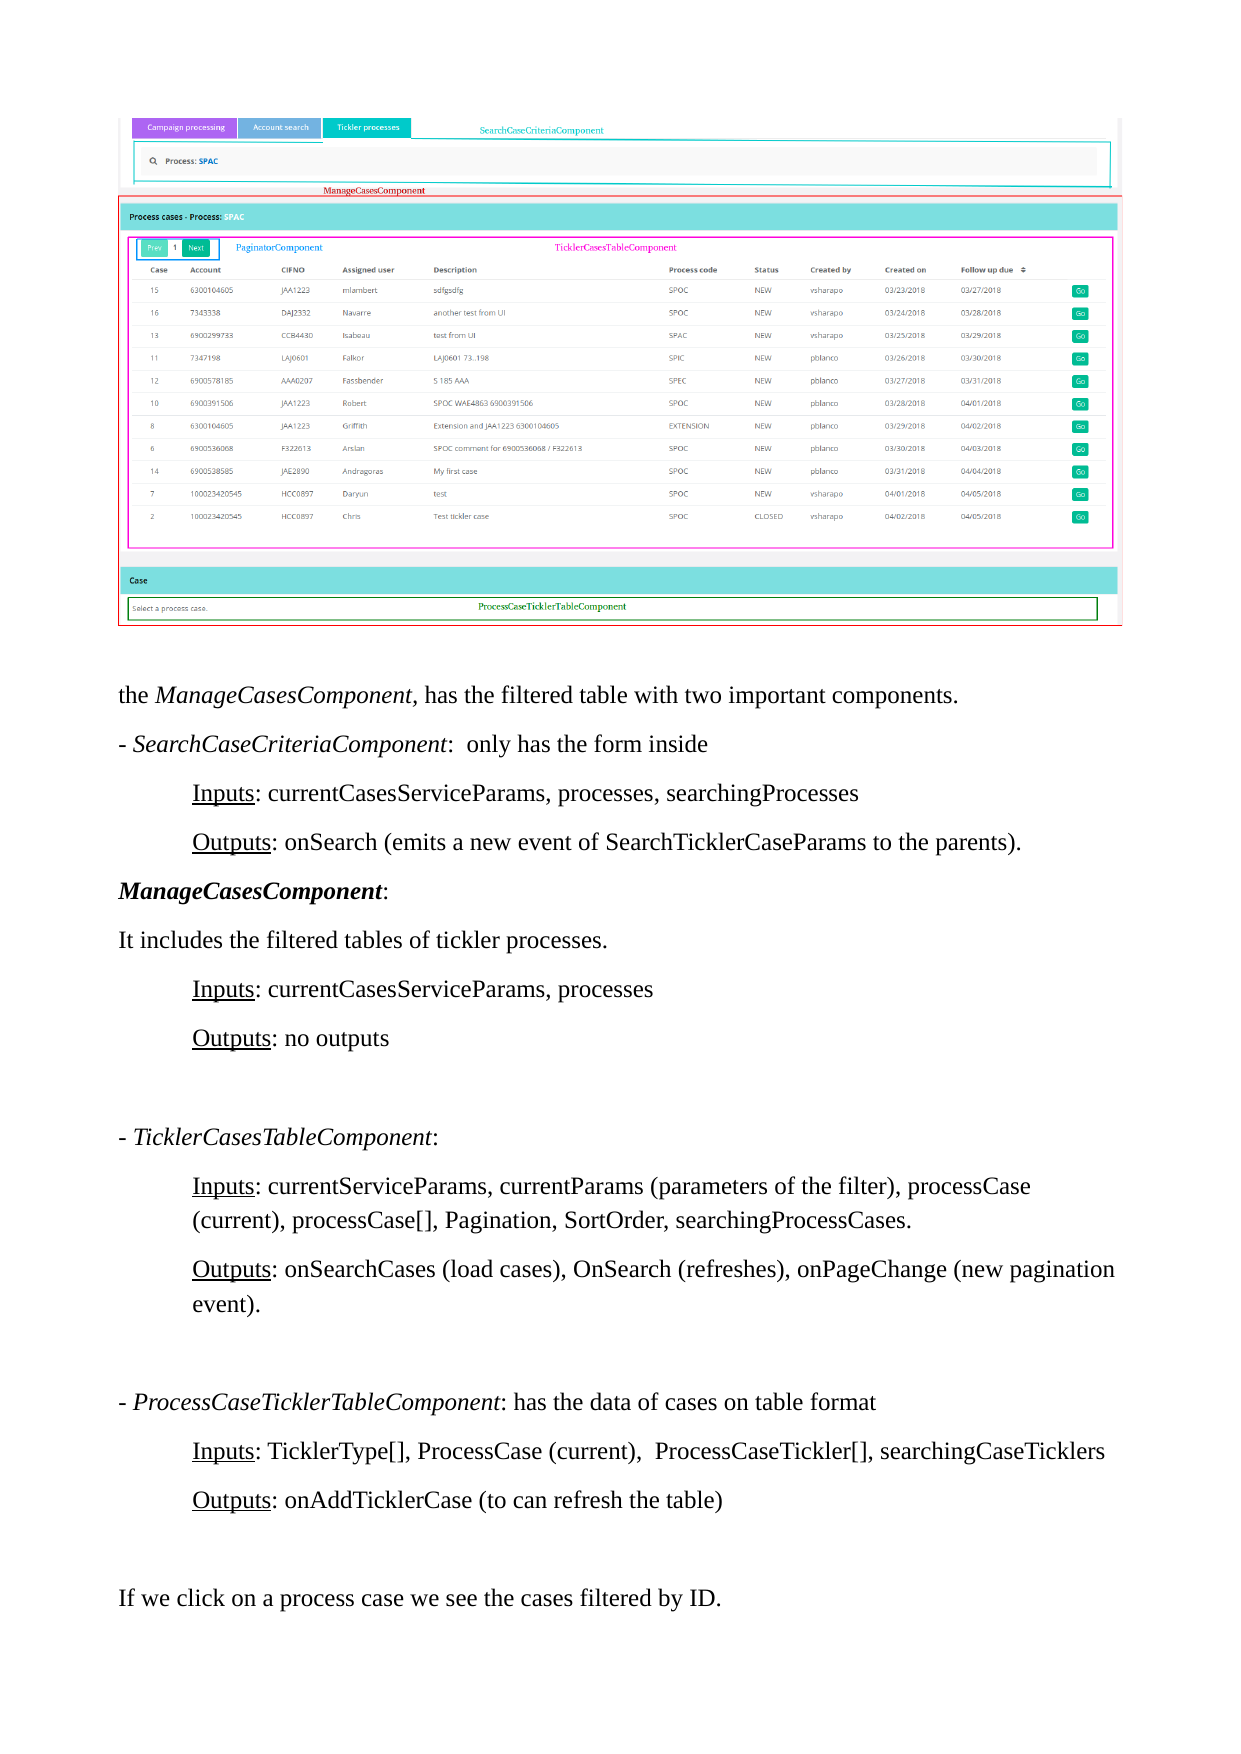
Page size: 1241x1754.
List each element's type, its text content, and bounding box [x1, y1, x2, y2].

text the ManageCasesComponent, has the filtered table with two important components. [118, 680, 1122, 709]
text It includes the filtered tables of tickler processes. [118, 925, 1122, 954]
text Outputs: no outputs [118, 1023, 1122, 1052]
text Inputs: currentCasesServiceParams, processes [118, 974, 1122, 1003]
text Inputs: currentCasesServiceParams, processes, searchingProcesses [118, 778, 1122, 807]
text Outputs: onSearchCases (load cases), OnSearch (refreshes), onPageChange (new pagination event). [118, 1254, 1122, 1317]
text Inputs: currentServiceParams, currentParams (parameters of the filter), processCase (current), processCase[], Pagination, SortOrder, searchingProcessCases. [118, 1171, 1122, 1234]
text Outputs: onAddTicklerCase (to can refresh the table) [118, 1485, 1122, 1514]
text ManageCasesComponent: [118, 876, 1122, 905]
text - ProcessCaseTicklerTableComponent: has the data of cases on table format [118, 1387, 1122, 1416]
text - SearchCaseCriteriaComponent: only has the form inside [118, 729, 1122, 758]
picture [118, 118, 1123, 626]
text If we click on a process case we see the cases filtered by ID. [118, 1583, 1122, 1612]
text Outputs: onSearch (emits a new event of SearchTicklerCaseParams to the parents). [118, 827, 1122, 856]
text - TicklerCasesTableComponent: [118, 1122, 1122, 1150]
text Inputs: TicklerType[], ProcessCase (current), ProcessCaseTickler[], searchingCaseTicklers [118, 1436, 1122, 1465]
